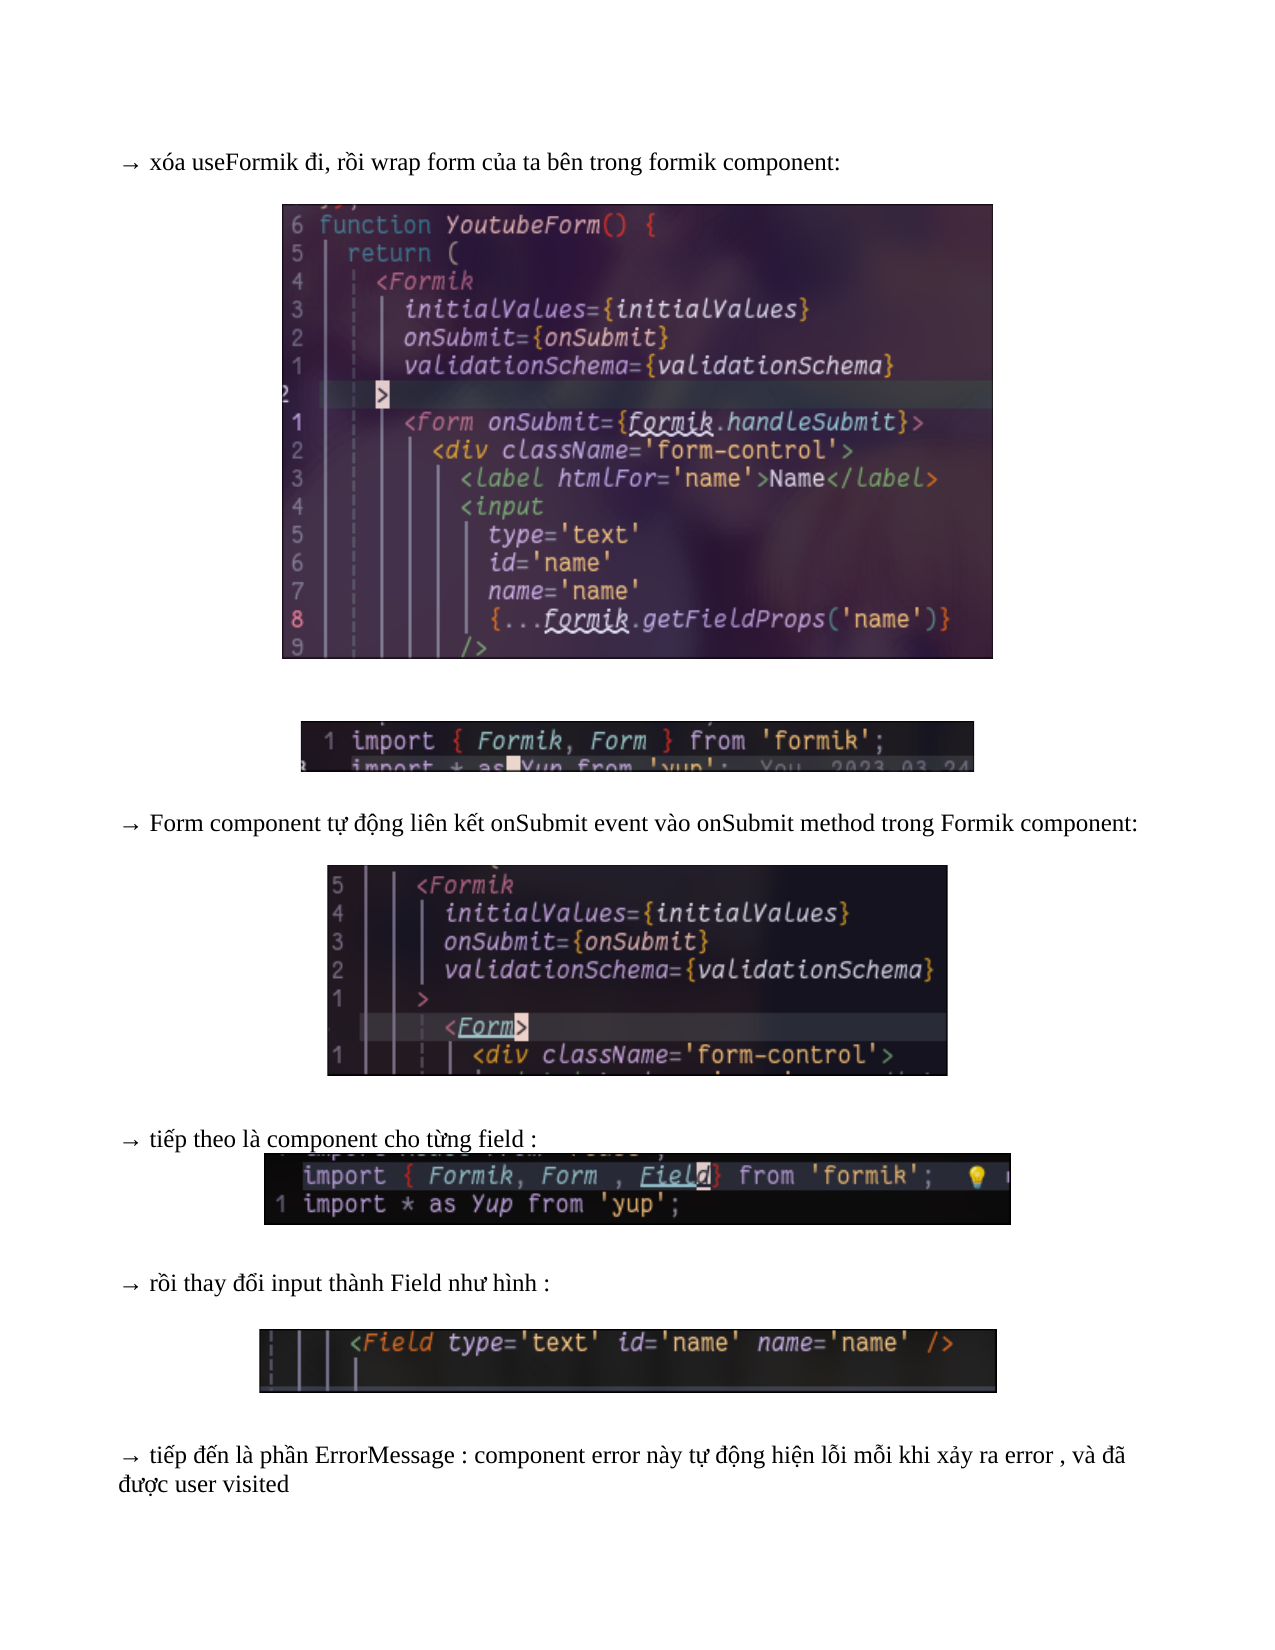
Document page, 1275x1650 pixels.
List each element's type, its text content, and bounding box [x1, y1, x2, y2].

text → xóa useFormik đi, rồi wrap form của ta bên trong formik component: [118, 147, 1157, 176]
picture [264, 1153, 1011, 1225]
picture [300, 721, 975, 772]
text → tiếp đến là phần ErrorMessage : component error này tự động hiện lỗi mỗi khi xảy ra error , và đã được user visited [118, 1441, 1157, 1498]
picture [327, 865, 948, 1076]
picture [259, 1329, 997, 1393]
text → rồi thay đổi input thành Field như hình : [118, 1268, 1157, 1297]
text → tiếp theo là component cho từng field : [118, 1124, 1157, 1153]
text → Form component tự động liên kết onSubmit event vào onSubmit method trong Formik component: [118, 808, 1157, 837]
picture [282, 204, 993, 659]
